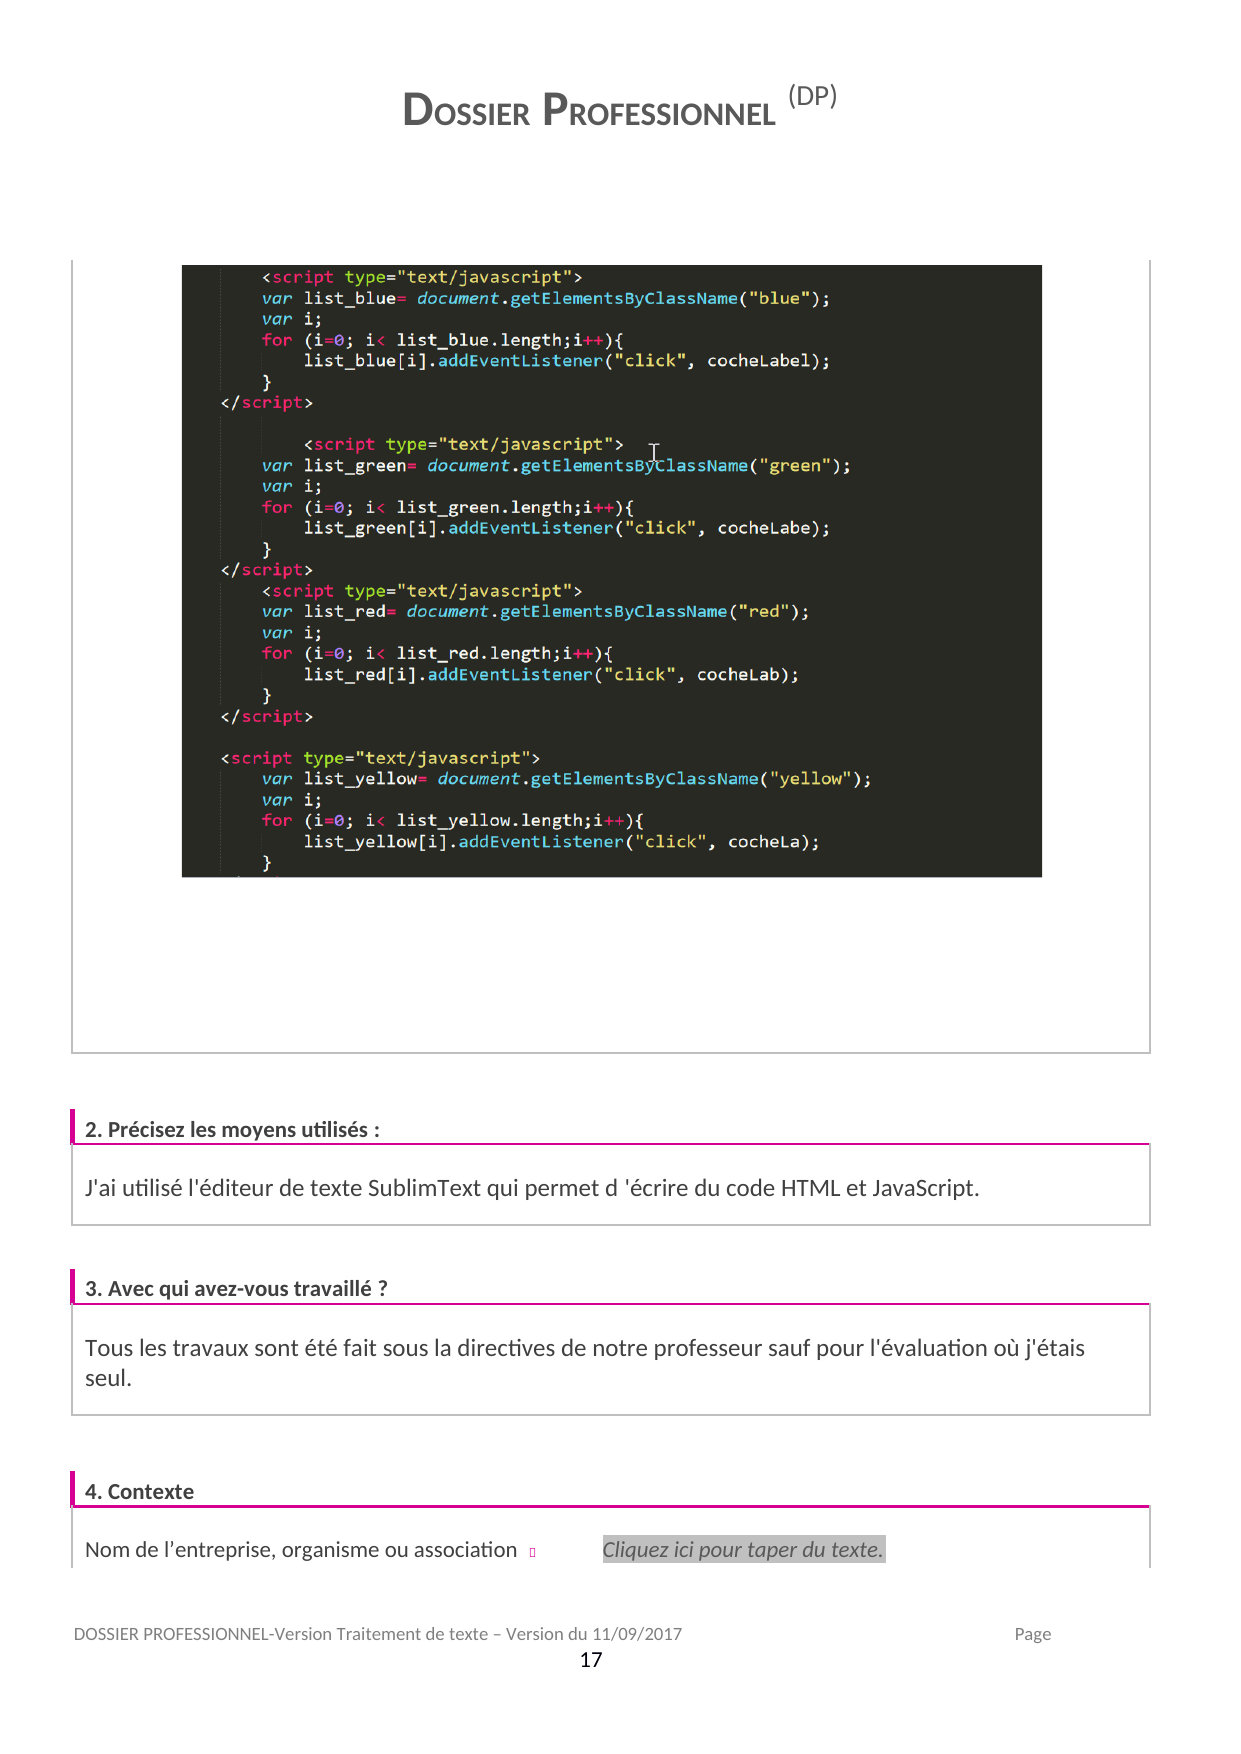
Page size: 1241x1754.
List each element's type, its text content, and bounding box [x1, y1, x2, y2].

table_cell [73, 1031, 1149, 1052]
table_cell Nom de l’entreprise, organisme ou association  [73, 1529, 576, 1568]
table_cell [72, 1054, 1091, 1088]
table_cell Tous les travaux sont été fait sous la directives de notre professeur sauf pour l'évaluation où j'étais seul. [73, 1326, 1149, 1393]
table_cell [72, 1248, 1150, 1269]
table_cell [72, 1226, 1150, 1247]
picture [181, 265, 1043, 878]
table_cell [72, 1450, 1150, 1471]
table_cell [72, 1416, 1091, 1450]
table_cell [73, 1305, 1149, 1326]
table_cell 4. Contexte [75, 1471, 1150, 1505]
table_cell [73, 1145, 1149, 1166]
table_cell [72, 1088, 1150, 1109]
table_cell [73, 1393, 1149, 1414]
table_cell Dans ce module nous avons fait différents travaux qui nous montrent comment incorporer du dynamisme dans notre site web en utilisant le langage JavaScript qui nous servira à créer des événements qui apporteront du côté front-end(client) du site un contenu plus abordable et fluide pour l'utilisateur le but de JavaScript est justement de faire ceci. Il nous faut des syntaxes bien strictes pour utiliser Javascript étant donné c'est un langage qui est régi par la norme ECMAScript 6 . Les travaux que nous avons pu découvrir en cours pourront nous servir de bibliothèque plus tard pour un projet ou notre futur en tant que développeur web et les voici : Ce script permet de cibler un élément dans le document qui dans notre cas correspondront à dt qui se montrera lorsque qu'on cliquera sur l'élément dt qui se trouve dans mon code on fait cela grâce à une boucle qui à agira sur tous les dt de notre document, à l'intérieur on y met un EventListener c'est une méthode Javascriptqui permet de gérer un événement selon certains critères comme ici l'event click qui ordonnera à l'élément dt de faire une action lorsqu'on cliquera dessus. En dessous nous avons le script qui nous dit que grâce à la boucle for les éléments après les dt se dévoileront donc les dd grâce à la méthode nextElementSibling. Dans ce second script nous avons une fonction qui va nous permettre de faire une sorte de juste prix que je vais expliquer dès maintenant, la variable prix ici est égale à la méthode Math.random qui renvoie un chiffre aléatoire entre 1 et 200 mais il les renvoie en nombre décimal donc avec cette méthode on utilise la méthode Math.floor qui arrondira le résultat. La fonction quant à elle va émettre des conditions grâce à if et else if qui permettent des instructions de conditions, la fonction dispose de deux arguments prix et prop qui agiront en tant que variable dans notre script nous connaissons déjà celle de prix et prop va permettre d'agir dans le document dans le code et sera la donnée que l'utilisateur entrera pour déterminer le nombre juste donné aléatoirement par la variable prix. Dans notre condition il est dit que si prix est égal à prop grâce à la méthode document.getElementById qui va chercher un élément dans un le document HTML et lui ordonner une action si les conditions sont rempli bien évidemment. Ceci est ce que j'ai fait durant l'évaluation qui regroupe plusieurs scripts, méthodes qu'on a vu dans notre cours. Ce script j'ai créé plusieurs fonctions qui vont changer la couleur de mes 4 éléments lorsque la souris sera dessus. Celui-ci changera la couleur de mes éléments lorsqu'on cliquera dessus. [73, 260, 1149, 1031]
table_cell 2. Précisez les moyens utilisés : [75, 1109, 1150, 1143]
table_cell [1091, 1054, 1150, 1088]
table_cell 3. Avec qui avez-vous travaillé ? [75, 1269, 1150, 1303]
table_cell Cliquez ici pour taper du texte. [576, 1529, 1149, 1568]
table_cell [73, 1203, 1149, 1224]
table_cell [576, 1508, 1149, 1529]
table_cell J'ai utilisé l'éditeur de texte SublimText qui permet d 'écrire du code HTML et JavaScript. [73, 1166, 1149, 1203]
table_cell [73, 1508, 576, 1529]
table_cell [1091, 1416, 1150, 1450]
